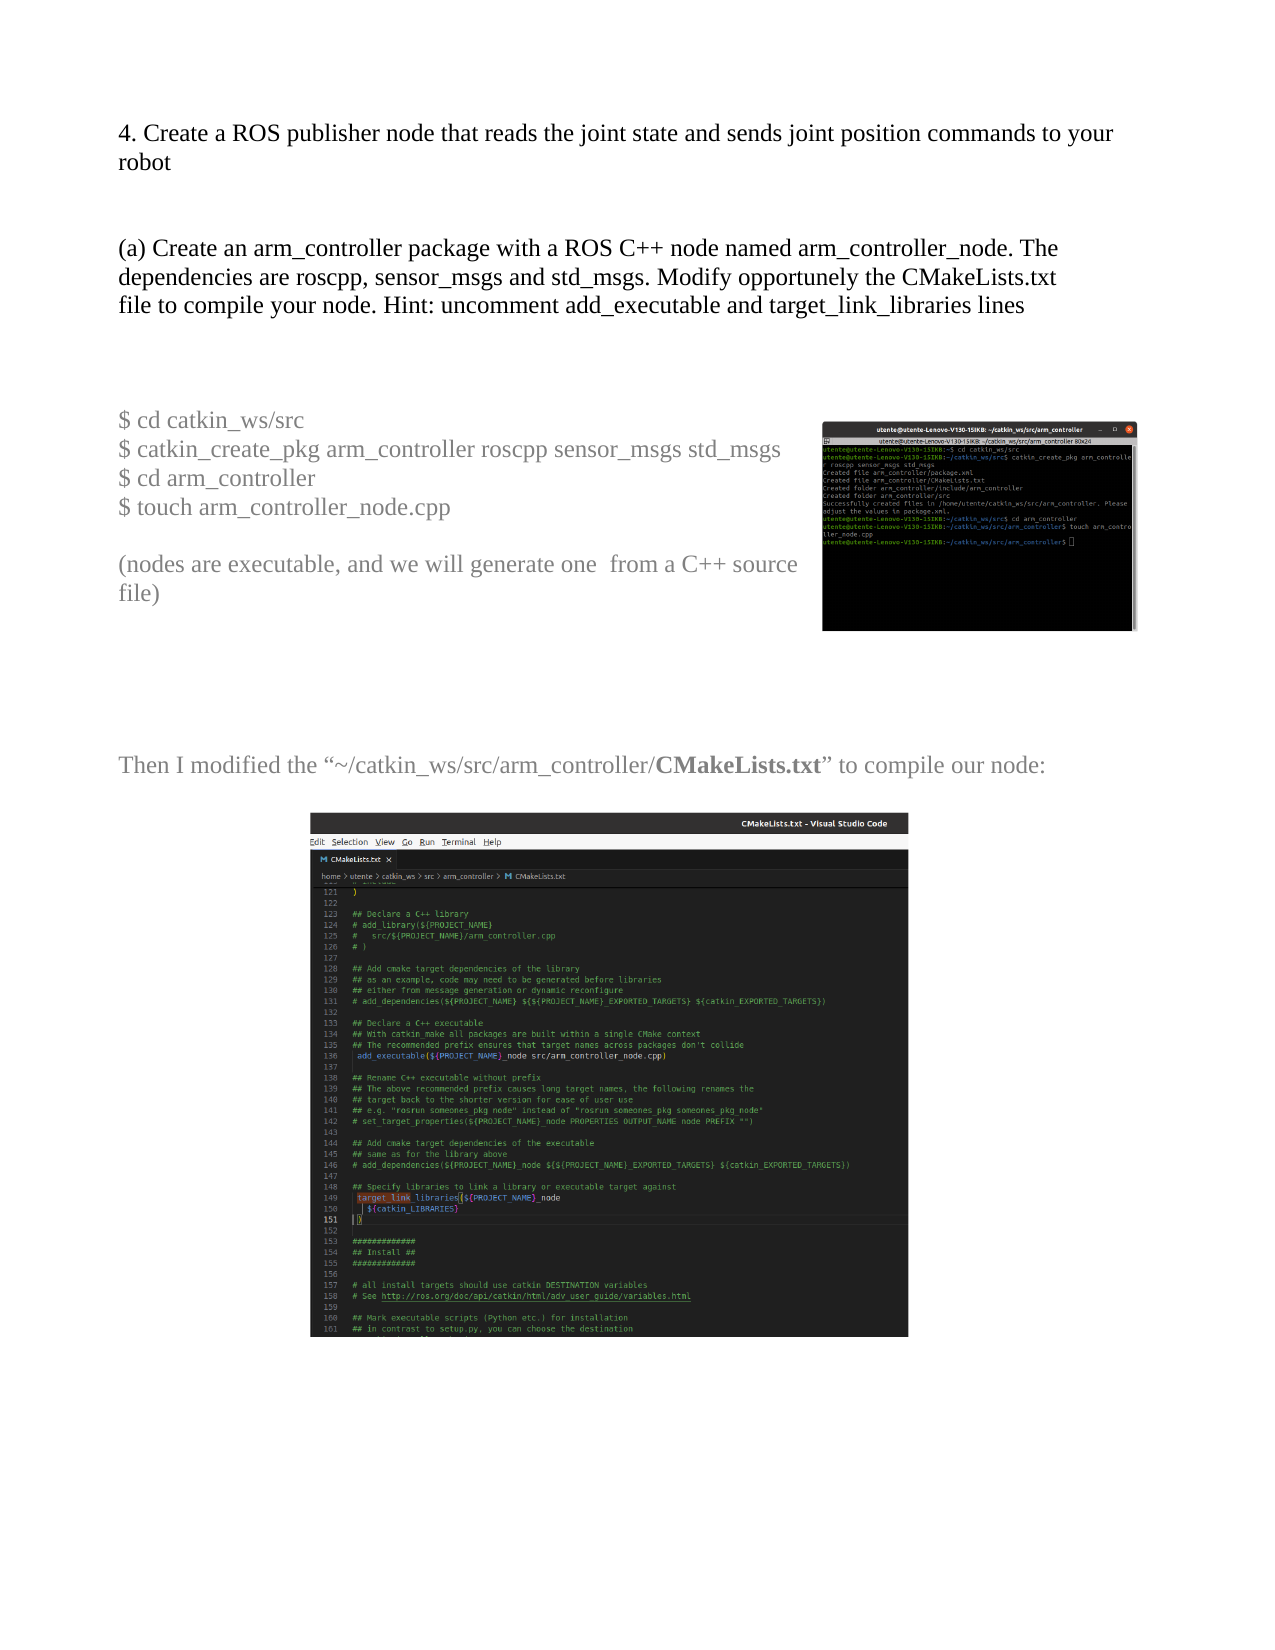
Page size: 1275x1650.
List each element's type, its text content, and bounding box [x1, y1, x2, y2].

text robot [118, 147, 1157, 176]
text [1141, 463, 1157, 492]
text (nodes are executable, and we will generate one from a C++ source file) [118, 549, 818, 607]
text $ cd arm_controller [118, 463, 818, 492]
text Then I modified the “~/catkin_ws/src/arm_controller/CMakeLists.txt” to compile our node: [118, 751, 1157, 779]
picture [818, 418, 1141, 635]
text $ cd catkin_ws/src [118, 406, 1157, 434]
picture [310, 812, 404, 1337]
text (a) Create an arm_controller package with a ROS C++ node named arm_controller_node. The [118, 233, 1157, 262]
text file to compile your node. Hint: uncomment add_executable and target_link_libraries lines [118, 291, 1157, 319]
text $ touch arm_controller_node.cpp [118, 492, 818, 521]
text $ catkin_create_pkg arm_controller roscpp sensor_msgs std_msgs [118, 434, 818, 463]
text dependencies are roscpp, sensor_msgs and std_msgs. Modify opportunely the CMakeLists.txt [118, 262, 1157, 291]
text 4. Create a ROS publisher node that reads the joint state and sends joint position commands to your [118, 118, 1157, 147]
